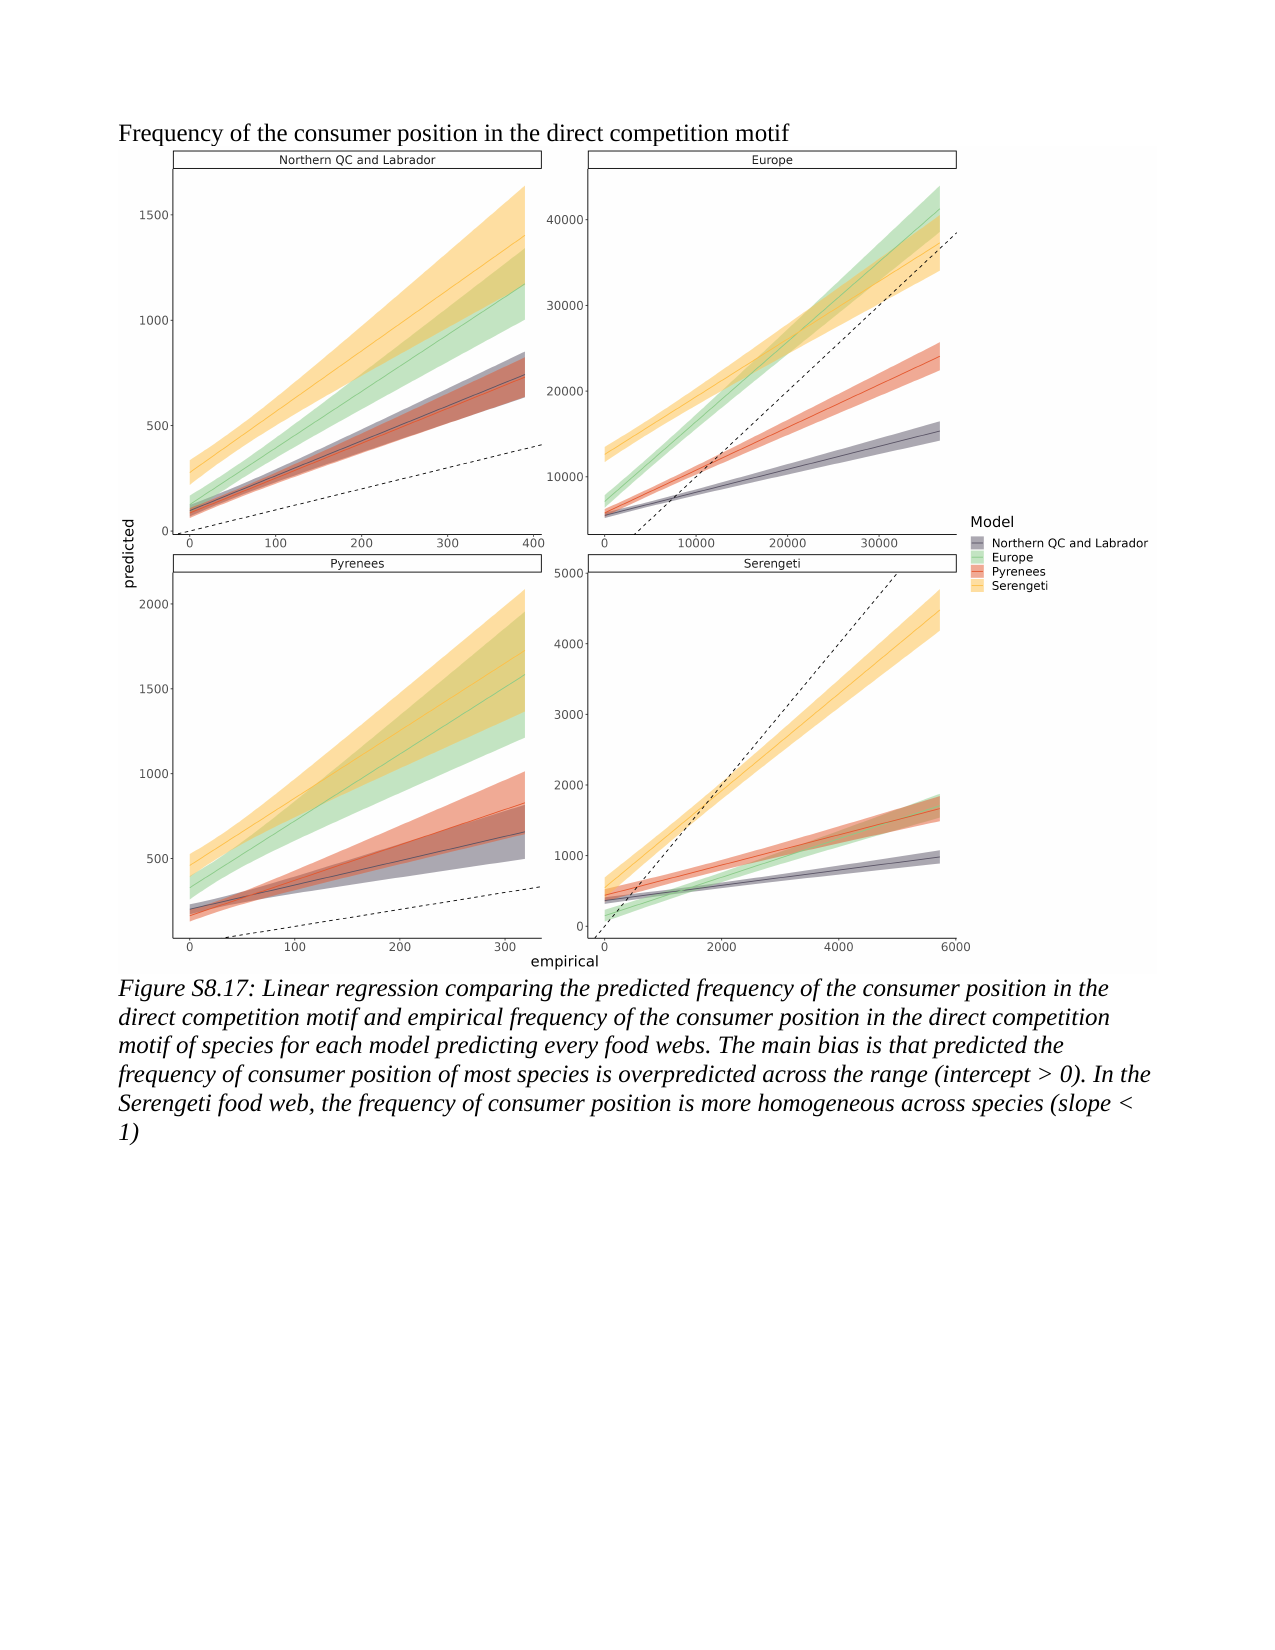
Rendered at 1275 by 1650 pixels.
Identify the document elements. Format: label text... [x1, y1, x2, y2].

text Frequency of the consumer position in the direct competition motif [118, 118, 1157, 146]
text Figure S8.17: Linear regression comparing the predicted frequency of the consumer position in the direct competition motif and empirical frequency of the consumer position in the direct competition motif of species for each model predicting every food webs. The main bias is that predicted the frequency of consumer position of most species is overpredicted across the range (intercept > 0). In the Serengeti food web, the frequency of consumer position is more homogeneous across species (slope < 1) [118, 974, 1157, 1146]
picture [118, 146, 1157, 974]
